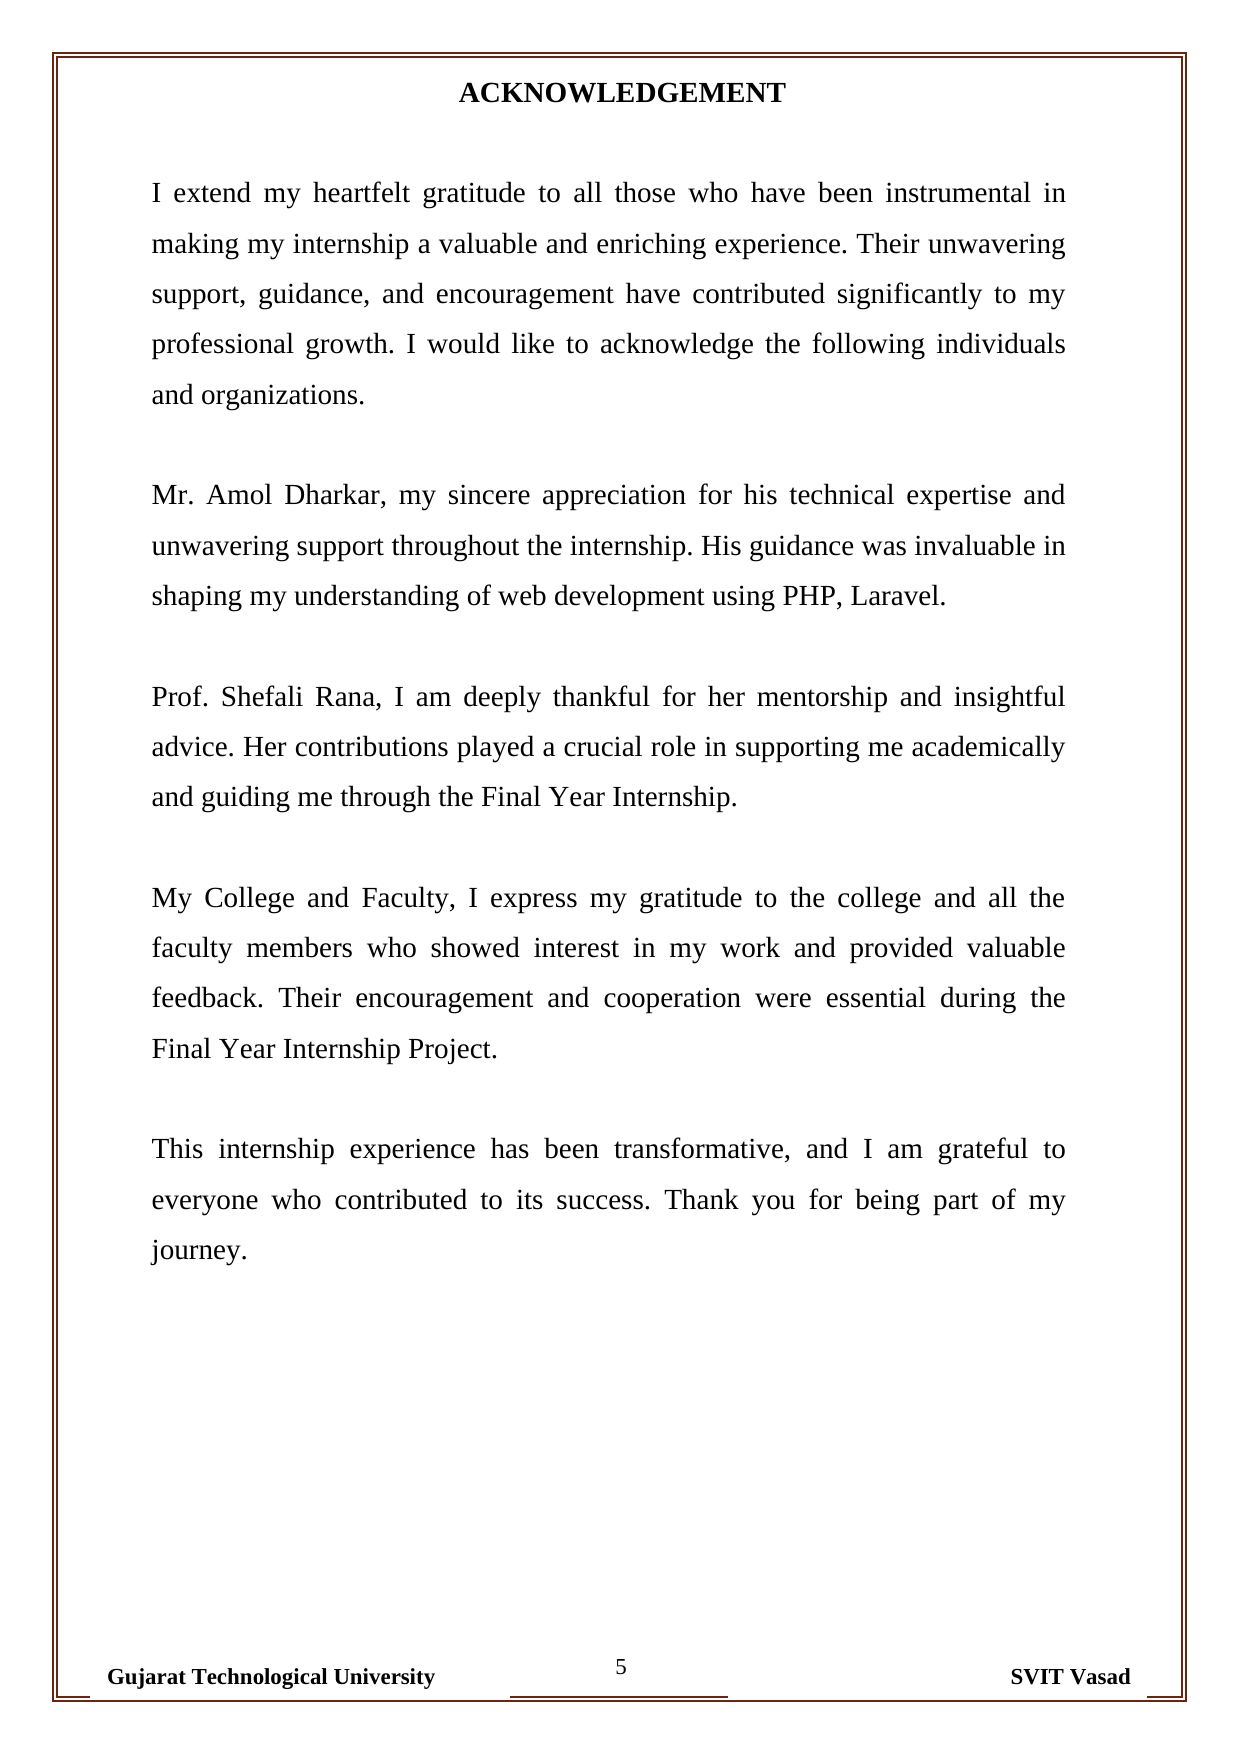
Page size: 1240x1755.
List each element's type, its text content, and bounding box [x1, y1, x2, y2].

text This internship experience has been transformative, and I am grateful to everyone who contributed to its success. Thank you for being part of my journey. [151, 1132, 1067, 1266]
text My College and Faculty, I express my gratitude to the college and all the faculty members who showed interest in my work and provided valuable feedback. Their encouragement and cooperation were essential during the Final Year Internship Project. [151, 880, 1067, 1064]
text Mr. Amol Dharkar, my sincere appreciation for his technical expertise and unwavering support throughout the internship. His guidance was invaluable in shaping my understanding of web development using PHP, Laravel. [151, 477, 1067, 612]
text ACKNOWLEDGEMENT [151, 75, 1067, 108]
text I extend my heartfelt gratitude to all those who have been instrumental in making my internship a valuable and enriching experience. Their unwavering support, guidance, and encouragement have contributed significantly to my professional growth. I would like to acknowledge the following individuals and organizations. [151, 176, 1067, 410]
text Prof. Shefali Rana, I am deeply thankful for her mentorship and insightful advice. Her contributions played a crucial role in supporting me academically and guiding me through the Final Year Internship. [151, 679, 1067, 813]
